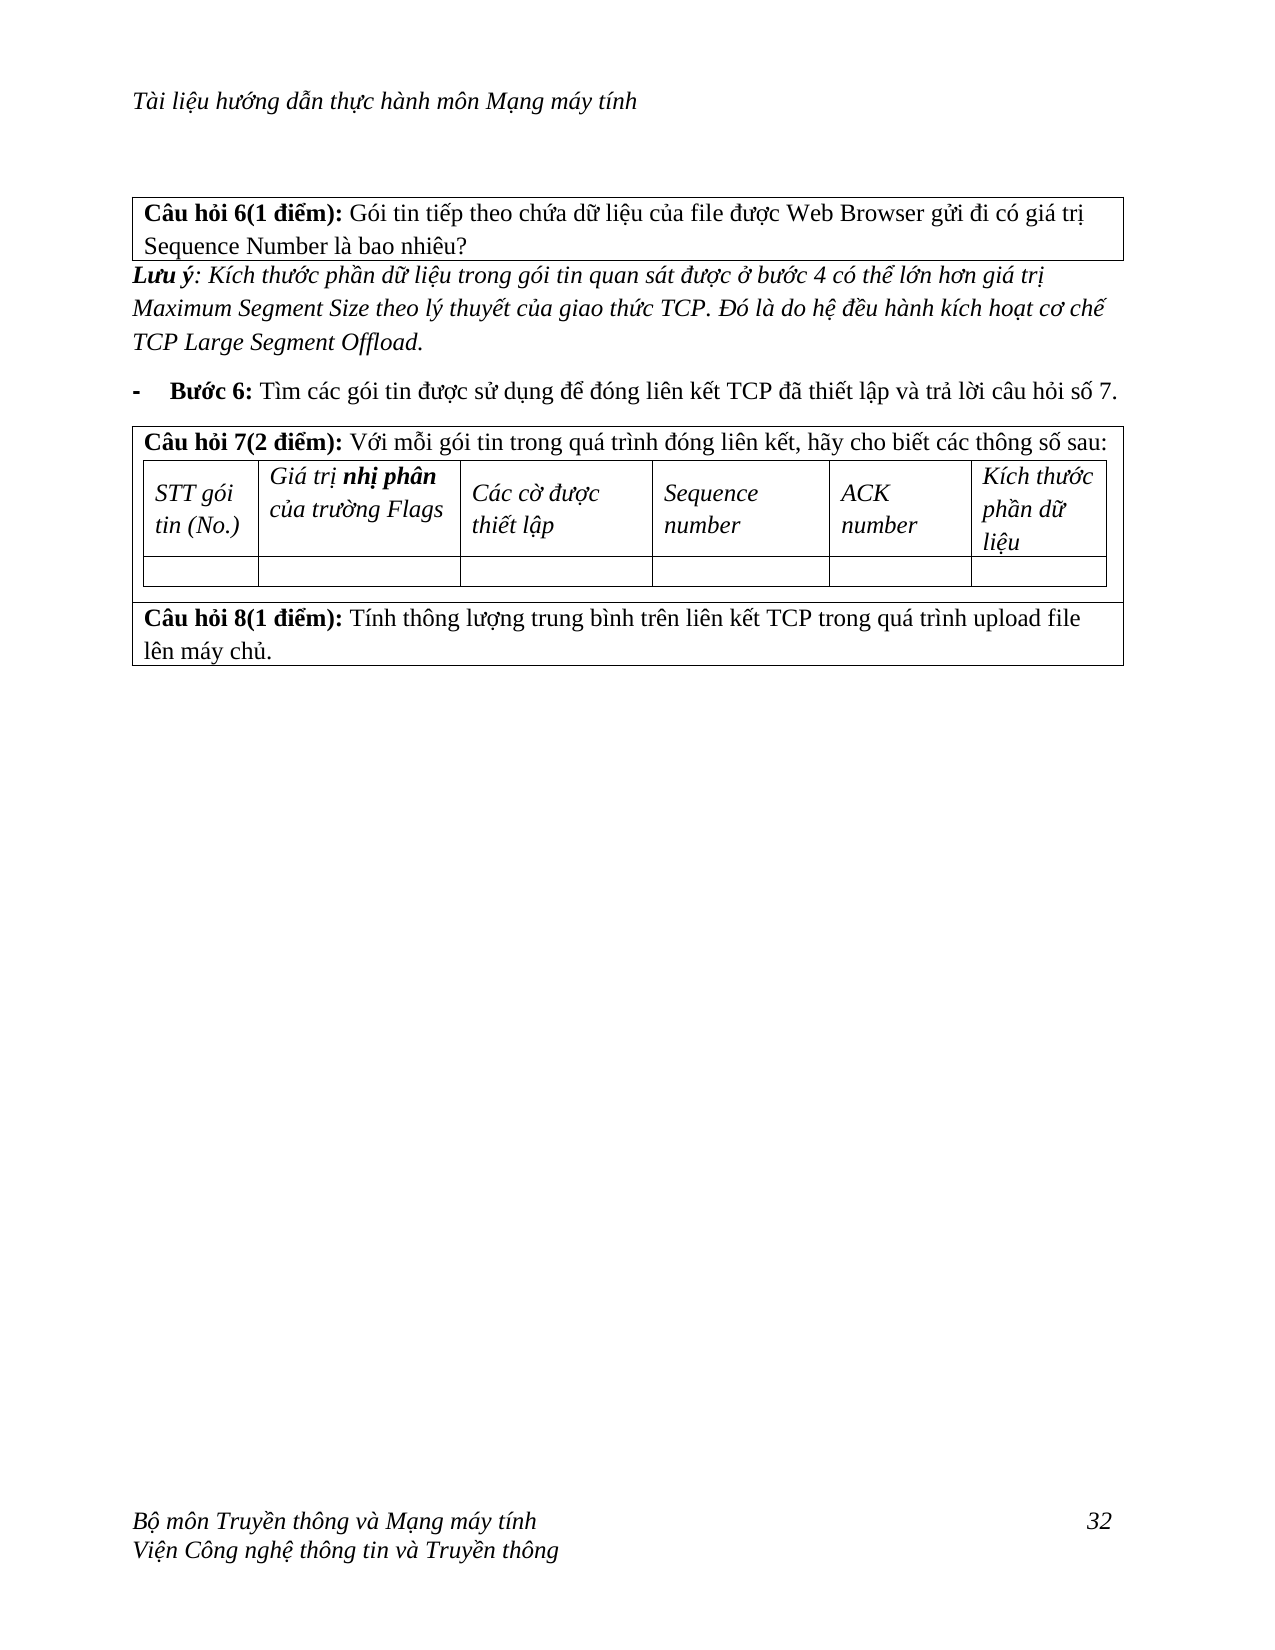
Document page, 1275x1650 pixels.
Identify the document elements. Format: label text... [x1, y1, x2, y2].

table_header Giá trị nhị phân của trường Flags [259, 461, 460, 556]
table_header Câu hỏi 7(2 điểm): Với mỗi gói tin trong quá trình đóng liên kết, hãy cho biết các thông số sau: [133, 427, 1123, 602]
table_header Các cờ được thiết lập [461, 461, 652, 556]
table_header Sequence number [653, 461, 829, 556]
table_cell [259, 557, 460, 586]
table_cell [461, 557, 652, 586]
list Bước 6: Tìm các gói tin được sử dụng để đóng liên kết TCP đã thiết lập và trả lời câu hỏi số 7. [132, 376, 1125, 405]
text Lưu ý: Kích thước phần dữ liệu trong gói tin quan sát được ở bước 4 có thể lớn hơn giá trị Maximum Segment Size theo lý thuyết của giao thức TCP. Đó là do hệ đều hành kích hoạt cơ chế TCP Large Segment Offload. [132, 261, 1125, 355]
table_cell [830, 557, 971, 586]
table_header Câu hỏi 6(1 điểm): Gói tin tiếp theo chứa dữ liệu của file được Web Browser gửi đi có giá trị Sequence Number là bao nhiêu? [133, 198, 1123, 259]
table_cell [144, 557, 258, 586]
table_header STT gói tin (No.) [144, 461, 258, 556]
table_cell [653, 557, 829, 586]
table_header Kích thước phần dữ liệu [972, 461, 1106, 556]
table_cell [972, 557, 1106, 586]
table_cell Câu hỏi 8(1 điểm): Tính thông lượng trung bình trên liên kết TCP trong quá trình upload file lên máy chủ. [133, 603, 1123, 664]
table_header ACK number [830, 461, 971, 556]
